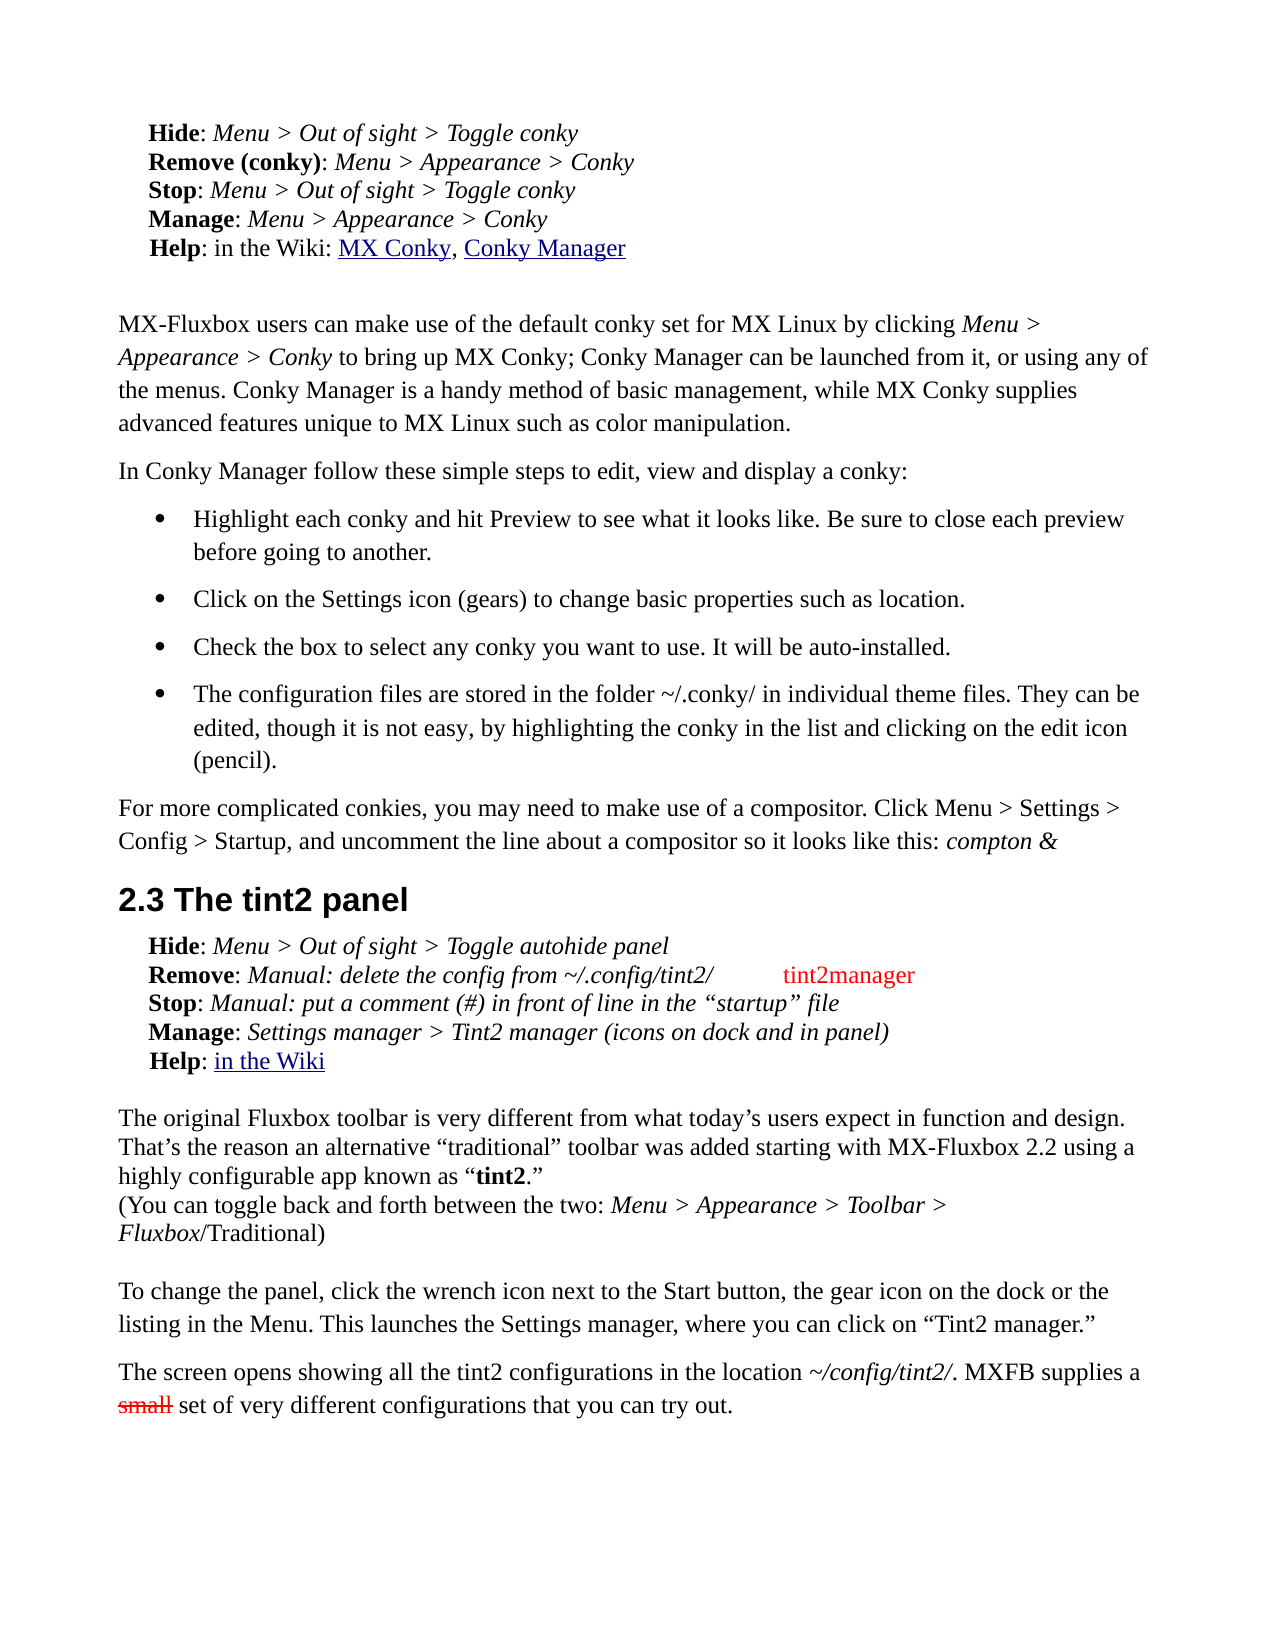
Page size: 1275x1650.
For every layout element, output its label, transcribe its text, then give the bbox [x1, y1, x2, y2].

text Help: in the Wiki [118, 1046, 1157, 1075]
list Click on the Settings icon (gears) to change basic properties such as location. [156, 584, 1157, 613]
text Stop: Manual: put a comment (#) in front of line in the “startup” file [148, 988, 1157, 1017]
text MX-Fluxbox users can make use of the default conky set for MX Linux by clicking Menu > Appearance > Conky to bring up MX Conky; Conky Manager can be launched from it, or using any of the menus. Conky Manager is a handy method of basic management, while MX Conky supplies advanced features unique to MX Linux such as color manipulation. [118, 309, 1157, 437]
text For more complicated conkies, you may need to make use of a compositor. Click Menu > Settings > Config > Startup, and uncomment the line about a compositor so it looks like this: compton & [118, 793, 1157, 855]
text Remove (conky): Menu > Appearance > Conky [148, 147, 1157, 176]
list Highlight each conky and hit Preview to see what it looks like. Be sure to close each preview before going to another. [156, 504, 1157, 566]
text To change the panel, click the wrench icon next to the Start button, the gear icon on the dock or the listing in the Menu. This launches the Settings manager, where you can click on “Tint2 manager.” [118, 1276, 1157, 1338]
list Check the box to select any conky you want to use. It will be auto-installed. [156, 632, 1157, 661]
text Manage: Menu > Appearance > Conky [148, 204, 1157, 233]
text Help: in the Wiki: MX Conky, Conky Manager [118, 233, 1157, 262]
text Hide: Menu > Out of sight > Toggle conky [148, 118, 1157, 147]
text Manage: Settings manager > Tint2 manager (icons on dock and in panel) [148, 1017, 1157, 1046]
text Stop: Menu > Out of sight > Toggle conky [148, 176, 1157, 204]
text Hide: Menu > Out of sight > Toggle autohide panel [148, 931, 1157, 960]
text (You can toggle back and forth between the two: Menu > Appearance > Toolbar > Fluxbox/Traditional) [118, 1190, 1157, 1247]
subtitle 2.3 The tint2 panel [118, 880, 1157, 918]
list The configuration files are stored in the folder ~/.conky/ in individual theme files. They can be edited, though it is not easy, by highlighting the conky in the list and clicking on the edit icon (pencil). [156, 679, 1157, 774]
text Remove: Manual: delete the config from ~/.config/tint2/ tint2manager [148, 960, 1157, 988]
text In Conky Manager follow these simple steps to edit, view and display a conky: [118, 456, 1157, 485]
text The original Fluxbox toolbar is very different from what today’s users expect in function and design. That’s the reason an alternative “traditional” toolbar was added starting with MX-Fluxbox 2.2 using a highly configurable app known as “tint2.” [118, 1103, 1157, 1190]
text The screen opens showing all the tint2 configurations in the location ~/config/tint2/. MXFB supplies a small set of very different configurations that you can try out. [118, 1357, 1157, 1418]
